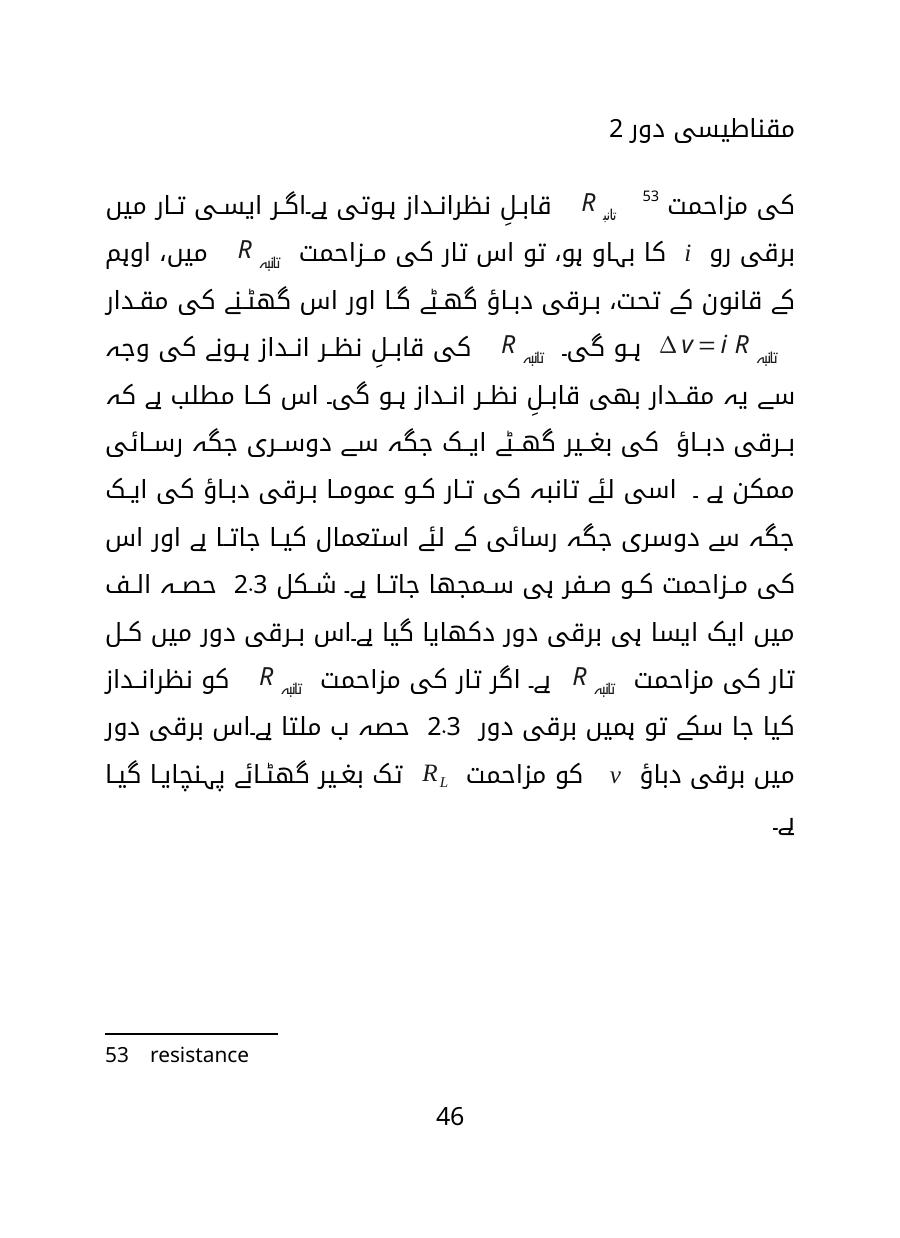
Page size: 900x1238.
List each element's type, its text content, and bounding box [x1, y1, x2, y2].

text resistance [105, 1040, 795, 1068]
text برقی دور میں برقی دباؤ کی وجہ سے برقی رو پیدا ہوتا ہے۔ تانبہ کی موصلیت ہے جہاں موصلیت کی اکائی ہے۔لہٰذا تانبہ کی بنی تار کی مزاحمت قابلِ نظرانداز ہوتی ہے۔اگر ایسی تار میں برقی روکا بہاو ہو، تو اس تار کی مزاحمت میں، اوہم کے قانون کے تحت، برقی دباؤ گھٹے گا اور اس گھٹنے کی مقدارہو گی۔ کی قابلِ نظر انداز ہونے کی وجہ سے یہ مقدار بھی قابلِ نظر انداز ہو گی۔ اس کا مطلب ہے کہ برقی دباؤ کی بغیر گھٹے ایک جگہ سے دوسری جگہ رسائی ممکن ہے ۔ اسی لئے تانبہ کی تار کو عموما برقی دباؤ کی ایک جگہ سے دوسری جگہ رسائی کے لئے استعمال کیا جاتا ہے اور اس کی مزاحمت کو صفر ہی سمجھا جاتا ہے۔ شکل 2.3 حصہ الف میں ایک ایسا ہی برقی دور دکھایا گیا ہے۔اس برقی دور میں کل تار کی مزاحمتہے۔ اگر تار کی مزاحمت کو نظرانداز کیا جا سکے تو ہمیں برقی دور 2.3 حصہ ب ملتا ہے۔اس برقی دور میں برقی دباؤ کو مزاحمتتک بغیر گھٹائے پہنچایا گیا ہے۔ [105, 182, 795, 846]
